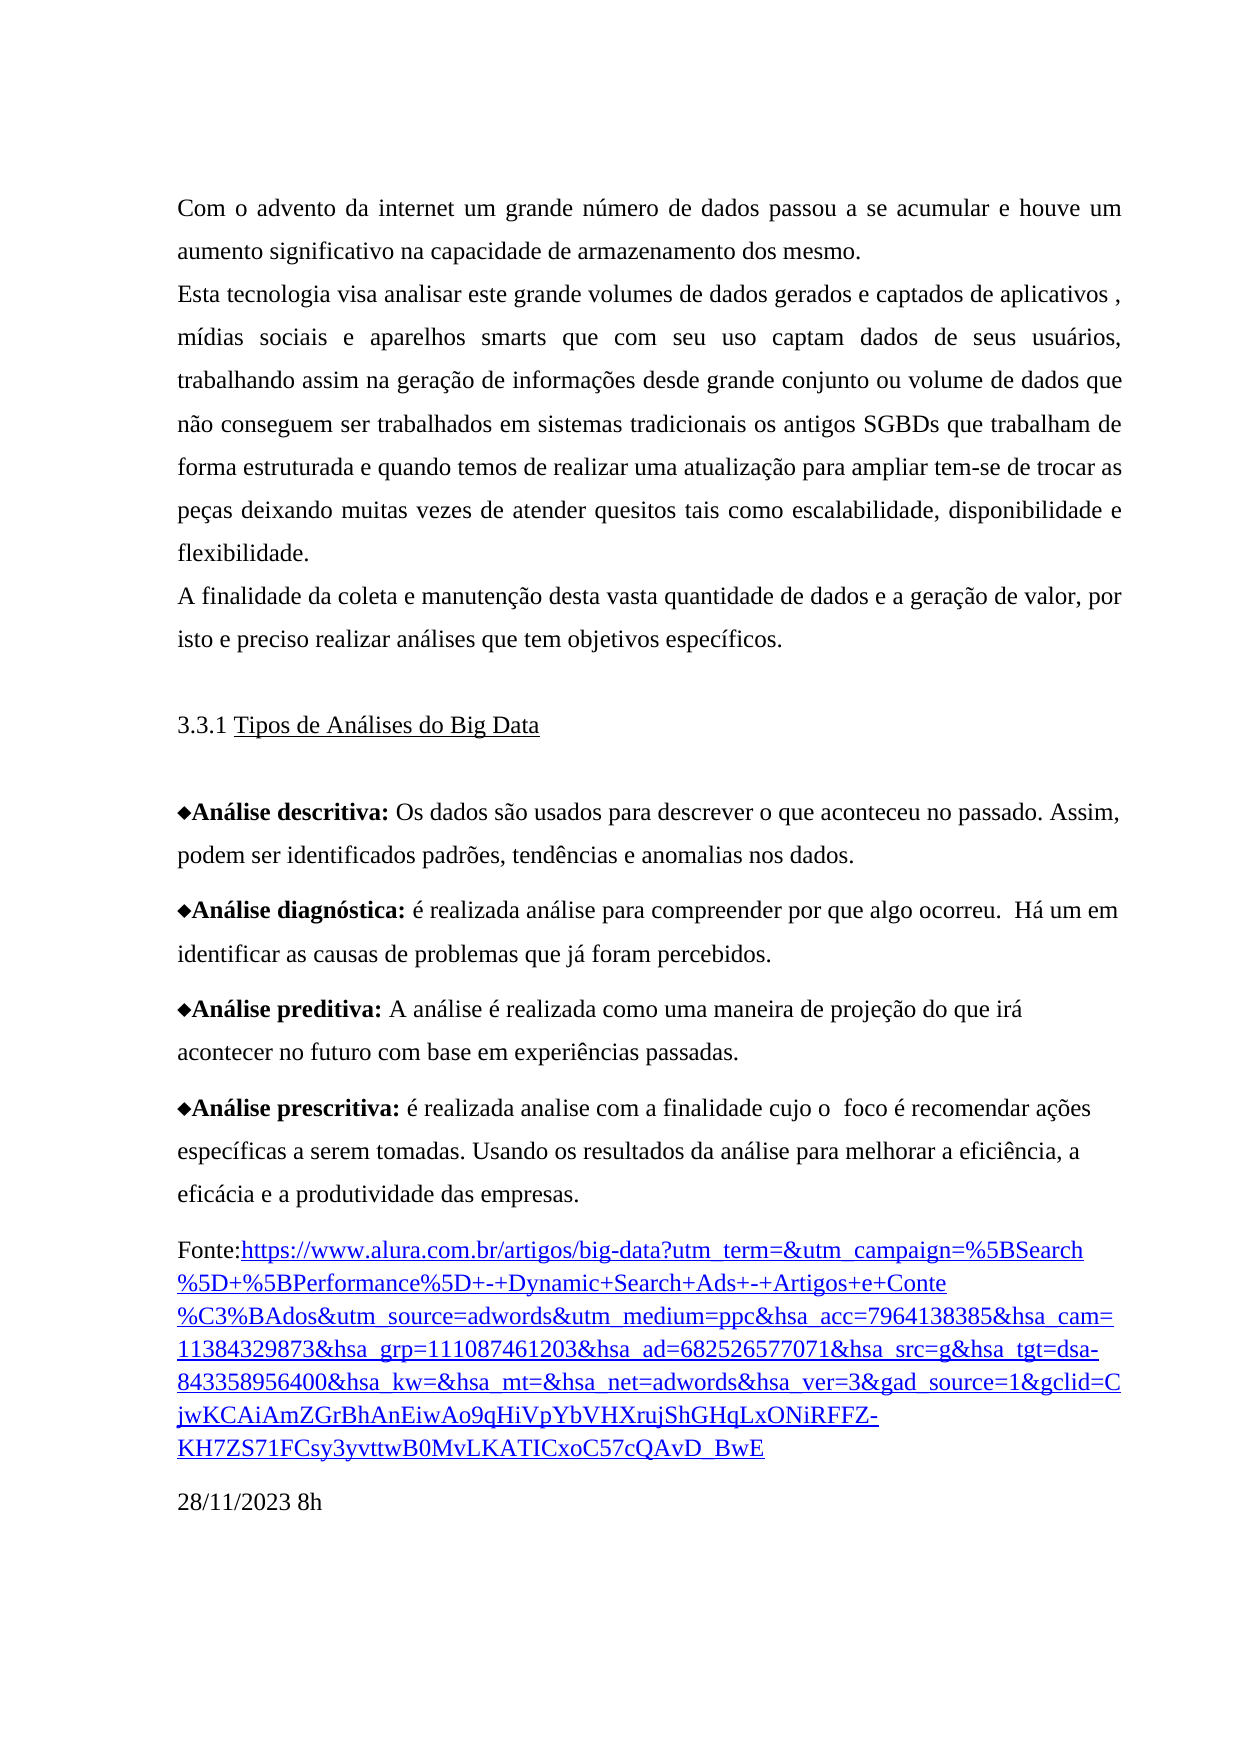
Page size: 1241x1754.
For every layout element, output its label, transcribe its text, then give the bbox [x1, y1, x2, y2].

text A finalidade da coleta e manutenção desta vasta quantidade de dados e a geração de valor, por isto e preciso realizar análises que tem objetivos específicos. [177, 581, 1123, 653]
text 28/11/2023 8h [177, 1487, 1123, 1516]
text Fonte:https://www.alura.com.br/artigos/big-data?utm_term=&utm_campaign=%5BSearch%5D+%5BPerformance%5D+-+Dynamic+Search+Ads+-+Artigos+e+Conte%C3%BAdos&utm_source=adwords&utm_medium=ppc&hsa_acc=7964138385&hsa_cam=11384329873&hsa_grp=111087461203&hsa_ad=682526577071&hsa_src=g&hsa_tgt=dsa-843358956400&hsa_kw=&hsa_mt=&hsa_net=adwords&hsa_ver=3&gad_source=1&gclid=CjwKCAiAmZGrBhAnEiwAo9qHiVpYbVHXrujShGHqLxONiRFFZ-KH7ZS71FCsy3yvttwB0MvLKATICxoC57cQAvD_BwE [177, 1235, 1123, 1462]
list Análise diagnóstica: é realizada análise para compreender por que algo ocorreu. Há um em identificar as causas de problemas que já foram percebidos. [177, 896, 1123, 967]
list Análise descritiva: Os dados são usados para descrever o que aconteceu no passado. Assim, podem ser identificados padrões, tendências e anomalias nos dados. [177, 797, 1123, 869]
list Análise preditiva: A análise é realizada como uma maneira de projeção do que irá acontecer no futuro com base em experiências passadas. [177, 994, 1123, 1066]
text 3.3.1 Tipos de Análises do Big Data [177, 711, 1123, 739]
list Com o advento da internet um grande número de dados passou a se acumular e houve um aumento significativo na capacidade de armazenamento dos mesmo. [177, 193, 1123, 265]
list Análise prescritiva: é realizada analise com a finalidade cujo o foco é recomendar ações específicas a serem tomadas. Usando os resultados da análise para melhorar a eficiência, a eficácia e a produtividade das empresas. [177, 1093, 1123, 1208]
list Esta tecnologia visa analisar este grande volumes de dados gerados e captados de aplicativos , mídias sociais e aparelhos smarts que com seu uso captam dados de seus usuários, trabalhando assim na geração de informações desde grande conjunto ou volume de dados que não conseguem ser trabalhados em sistemas tradicionais os antigos SGBDs que trabalham de forma estruturada e quando temos de realizar uma atualização para ampliar tem-se de trocar as peças deixando muitas vezes de atender quesitos tais como escalabilidade, disponibilidade e flexibilidade. [177, 279, 1123, 567]
